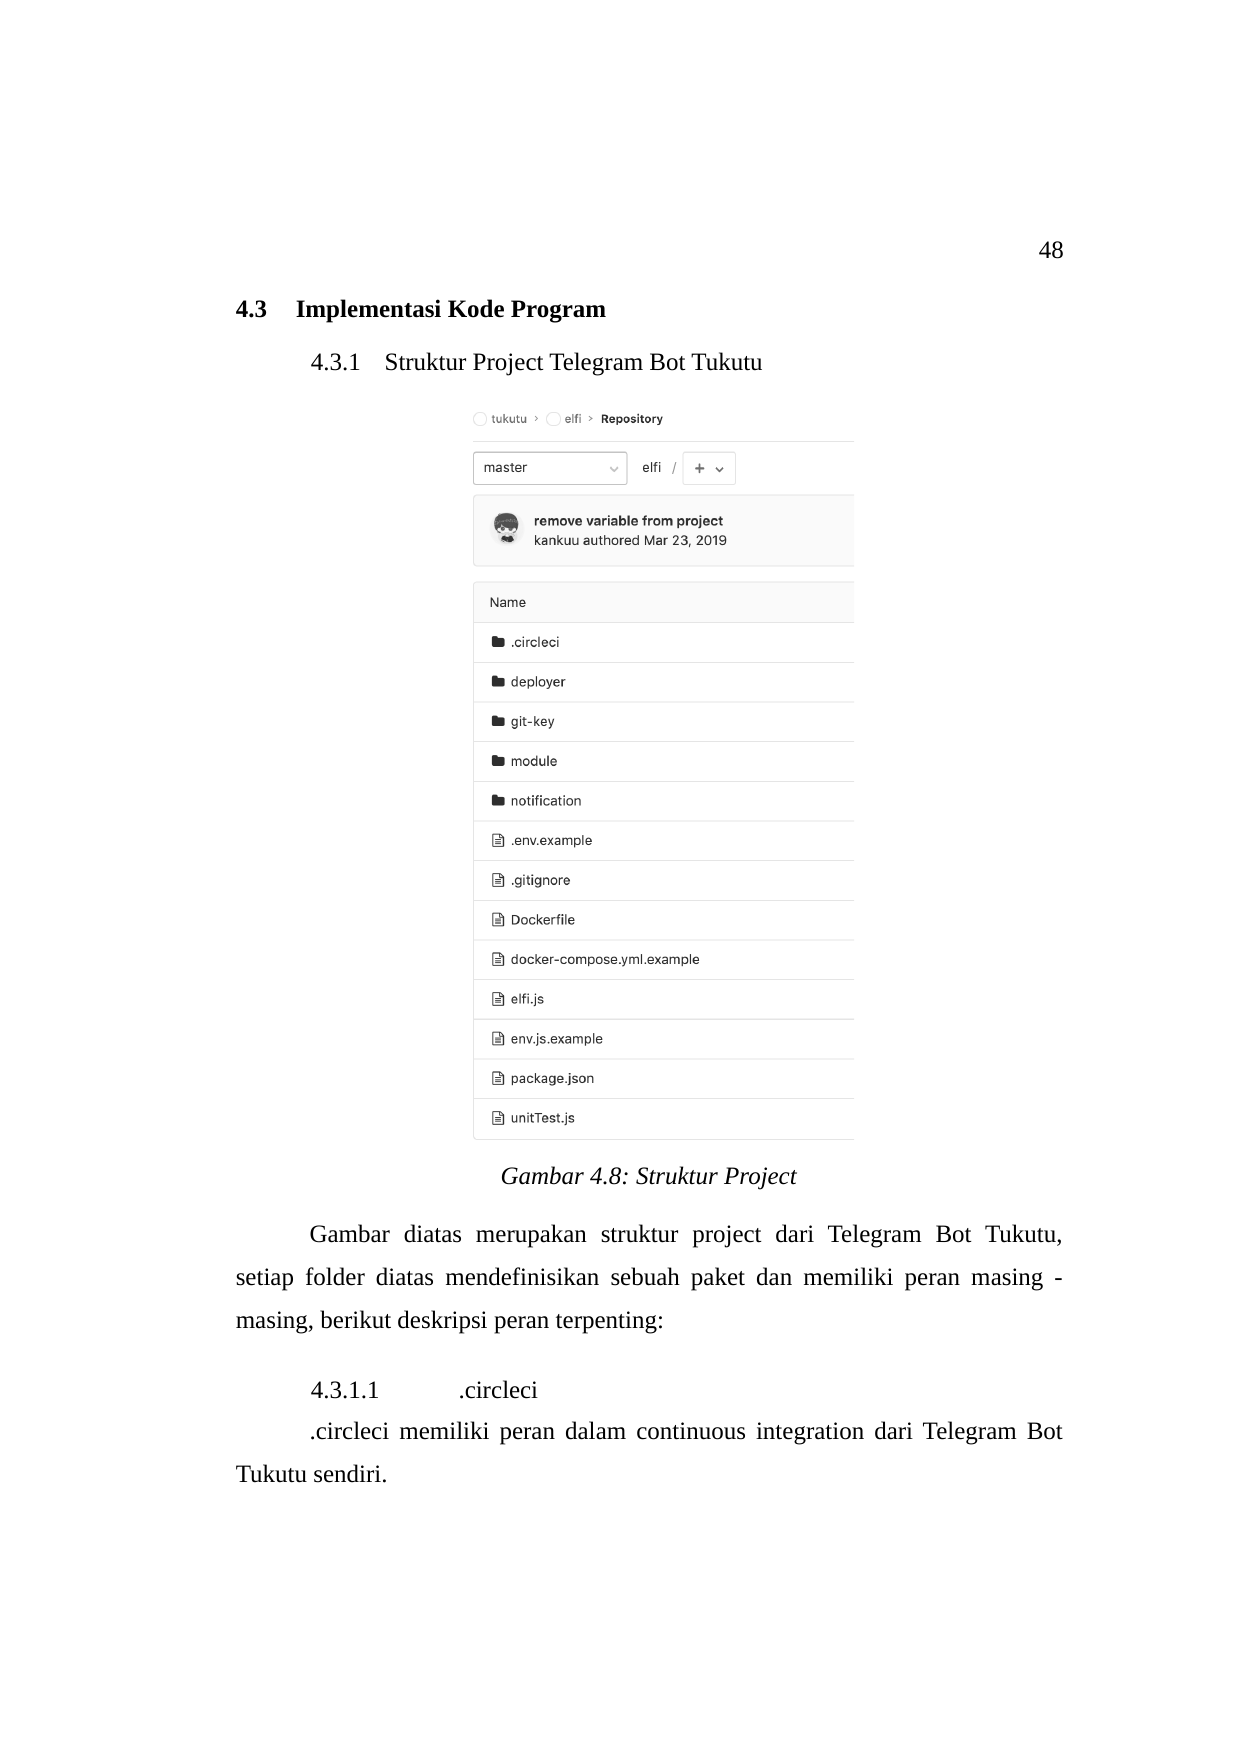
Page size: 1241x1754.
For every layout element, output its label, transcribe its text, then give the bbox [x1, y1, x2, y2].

subtitle Implementasi Kode Program [236, 294, 1063, 323]
picture [445, 400, 855, 1161]
subtitle Struktur Project Telegram Bot Tukutu [311, 347, 1063, 376]
subtitle .circleci [311, 1375, 1063, 1404]
text Gambar diatas merupakan struktur project dari Telegram Bot Tukutu, setiap folder diatas mendefinisikan sebuah paket dan memiliki peran masing - masing, berikut deskripsi peran terpenting: [236, 1219, 1063, 1334]
text Gambar 4.8: Struktur Project [445, 1161, 854, 1190]
text .circleci memiliki peran dalam continuous integration dari Telegram Bot Tukutu sendiri. [236, 1416, 1063, 1488]
